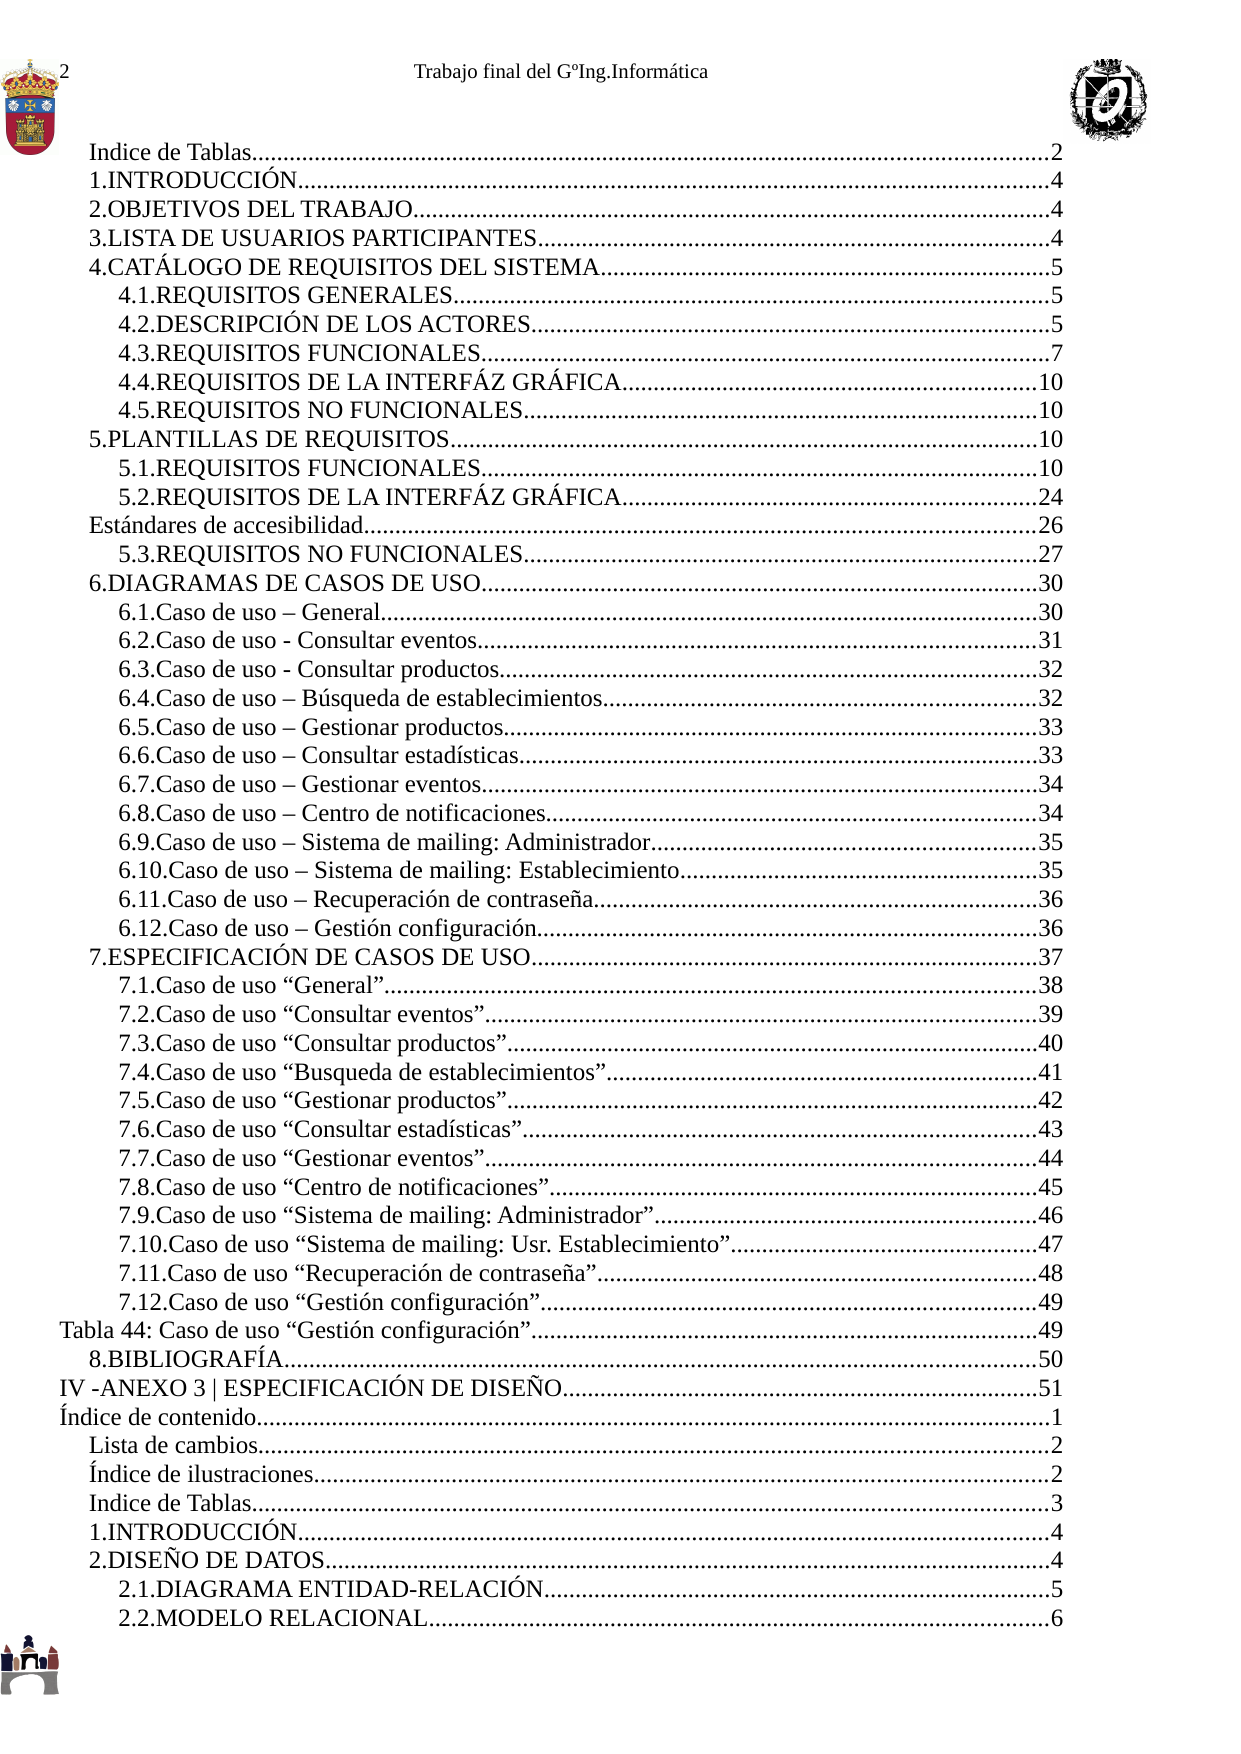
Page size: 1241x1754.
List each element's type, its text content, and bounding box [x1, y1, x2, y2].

text 7.1.Caso de uso “General” 38 [118, 970, 1063, 999]
text 8.BIBLIOGRAFÍA 50 [88, 1344, 1063, 1373]
text Lista de cambios 2 [88, 1430, 1063, 1459]
text 6.7.Caso de uso – Gestionar eventos 34 [118, 769, 1063, 798]
picture [1063, 59, 1152, 144]
text 2.1.DIAGRAMA ENTIDAD-RELACIÓN 5 [118, 1574, 1063, 1603]
text 5.3.REQUISITOS NO FUNCIONALES 27 [118, 539, 1063, 568]
text 6.1.Caso de uso – General 30 [118, 597, 1063, 625]
text Tabla 44: Caso de uso “Gestión configuración” 49 [59, 1315, 1063, 1344]
text 4.5.REQUISITOS NO FUNCIONALES 10 [118, 395, 1063, 424]
text 6.2.Caso de uso - Consultar eventos 31 [118, 625, 1063, 654]
text 4.CATÁLOGO DE REQUISITOS DEL SISTEMA 5 [88, 252, 1063, 280]
text 4.2.DESCRIPCIÓN DE LOS ACTORES 5 [118, 309, 1063, 338]
text 7.11.Caso de uso “Recuperación de contraseña” 48 [118, 1258, 1063, 1287]
text 6.6.Caso de uso – Consultar estadísticas 33 [118, 740, 1063, 769]
text 5.2.REQUISITOS DE LA INTERFÁZ GRÁFICA 24 [118, 482, 1063, 510]
text 7.4.Caso de uso “Busqueda de establecimientos” 41 [118, 1057, 1063, 1085]
text 7.12.Caso de uso “Gestión configuración” 49 [118, 1287, 1063, 1315]
text 7.3.Caso de uso “Consultar productos” 40 [118, 1028, 1063, 1057]
text 6.5.Caso de uso – Gestionar productos 33 [118, 712, 1063, 740]
text 6.11.Caso de uso – Recuperación de contraseña 36 [118, 884, 1063, 913]
text 6.3.Caso de uso - Consultar productos 32 [118, 654, 1063, 683]
text 5.PLANTILLAS DE REQUISITOS 10 [88, 424, 1063, 453]
text 2.OBJETIVOS DEL TRABAJO 4 [88, 194, 1063, 223]
text 7.8.Caso de uso “Centro de notificaciones” 45 [118, 1172, 1063, 1200]
text 7.7.Caso de uso “Gestionar eventos” 44 [118, 1143, 1063, 1172]
text 4.3.REQUISITOS FUNCIONALES 7 [118, 338, 1063, 367]
text 7.2.Caso de uso “Consultar eventos” 39 [118, 999, 1063, 1028]
text 2.DISEÑO DE DATOS 4 [88, 1545, 1063, 1574]
picture [0, 1634, 59, 1695]
text 6.10.Caso de uso – Sistema de mailing: Establecimiento 35 [118, 855, 1063, 884]
text 6.DIAGRAMAS DE CASOS DE USO 30 [88, 568, 1063, 597]
text Índice de ilustraciones 2 [88, 1459, 1063, 1488]
text 1.INTRODUCCIÓN 4 [88, 165, 1063, 194]
text Índice de contenido 1 [59, 1402, 1063, 1430]
text 5.1.REQUISITOS FUNCIONALES 10 [118, 453, 1063, 482]
text Indice de Tablas 3 [88, 1488, 1063, 1517]
text 2.2.MODELO RELACIONAL 6 [118, 1603, 1063, 1632]
text 6.12.Caso de uso – Gestión configuración 36 [118, 913, 1063, 942]
text 7.6.Caso de uso “Consultar estadísticas” 43 [118, 1114, 1063, 1143]
text 3.LISTA DE USUARIOS PARTICIPANTES 4 [88, 223, 1063, 252]
text 4.1.REQUISITOS GENERALES 5 [118, 280, 1063, 309]
text 7.5.Caso de uso “Gestionar productos” 42 [118, 1085, 1063, 1114]
text 7.ESPECIFICACIÓN DE CASOS DE USO 37 [88, 942, 1063, 970]
text Estándares de accesibilidad 26 [88, 510, 1063, 539]
text 4.4.REQUISITOS DE LA INTERFÁZ GRÁFICA 10 [118, 367, 1063, 395]
text 6.4.Caso de uso – Búsqueda de establecimientos 32 [118, 683, 1063, 712]
text 6.9.Caso de uso – Sistema de mailing: Administrador 35 [118, 827, 1063, 855]
text Indice de Tablas 2 [88, 137, 1063, 165]
text 7.9.Caso de uso “Sistema de mailing: Administrador” 46 [118, 1200, 1063, 1229]
picture [0, 59, 59, 155]
text 6.8.Caso de uso – Centro de notificaciones 34 [118, 798, 1063, 827]
text 7.10.Caso de uso “Sistema de mailing: Usr. Establecimiento” 47 [118, 1229, 1063, 1258]
text IV -ANEXO 3 | ESPECIFICACIÓN DE DISEÑO 51 [59, 1373, 1063, 1402]
text 1.INTRODUCCIÓN 4 [88, 1517, 1063, 1545]
